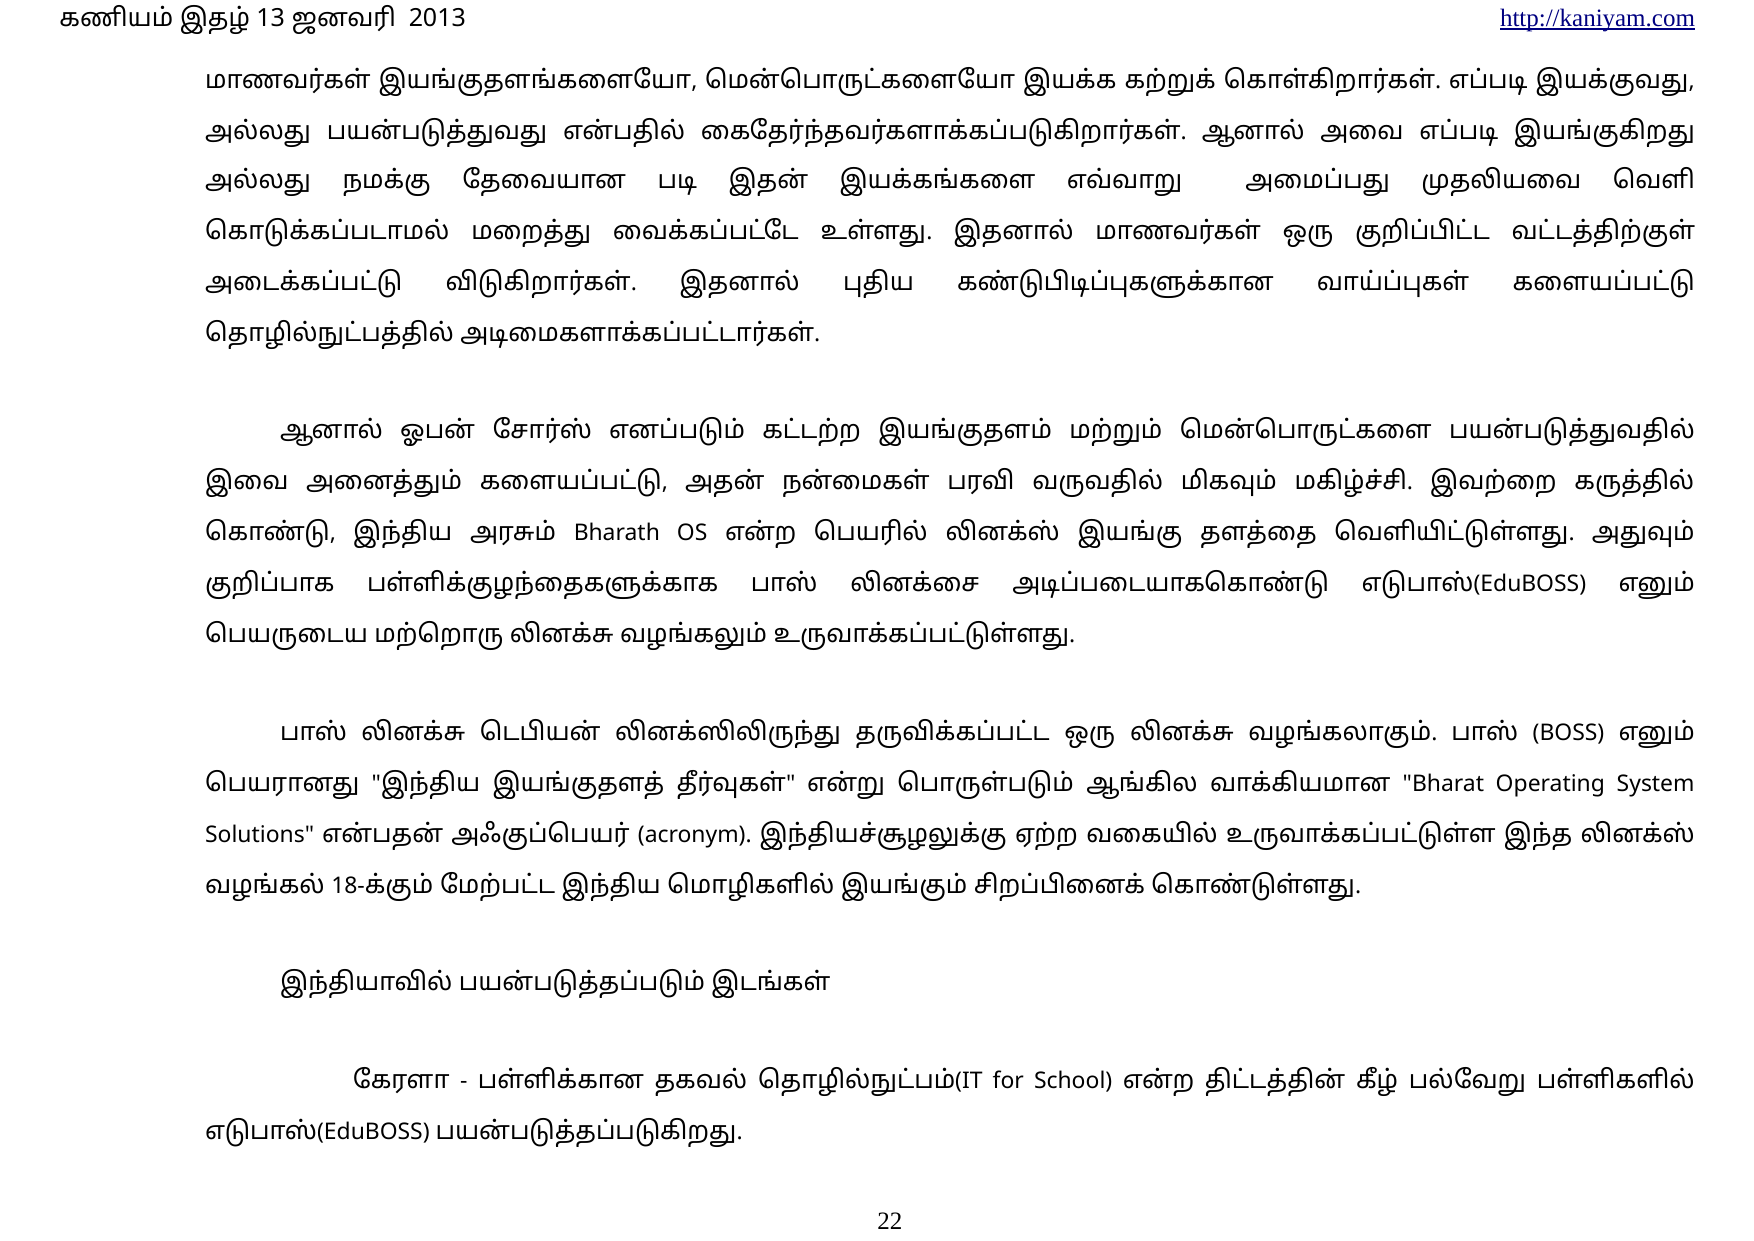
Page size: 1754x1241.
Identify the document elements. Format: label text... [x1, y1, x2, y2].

text கேரளா - பள்ளிக்கான தகவல் தொழில்நுட்பம்(IT for School) என்ற திட்டத்தின் கீழ் பல்வேறு பள்ளிகளில் எடுபாஸ்(EduBOSS) பயன்படுத்தப்படுகிறது. [205, 1064, 1695, 1149]
text இந்தியாவில் பயன்படுத்தப்படும் இடங்கள் [205, 968, 1695, 1001]
text பாஸ் லினக்சு டெபியன் லினக்ஸிலிருந்து தருவிக்கப்பட்ட ஒரு லினக்சு வழங்கலாகும். பாஸ் (BOSS) எனும் பெயரானது "இந்திய இயங்குதளத் தீர்வுகள்" என்று பொருள்படும் ஆங்கில வாக்கியமான "Bharat Operating System Solutions" என்பதன் அஃகுப்பெயர் (acronym). இந்தியச்சூழலுக்கு ஏற்ற வகையில் உருவாக்கப்பட்டுள்ள இந்த லினக்ஸ் வழங்கல் 18-க்கும் மேற்பட்ட இந்திய மொழிகளில் இயங்கும் சிறப்பினைக் கொண்டுள்ளது. [205, 716, 1695, 904]
text மாணவர்கள் இயங்குதளங்களையோ, மென்பொருட்களையோ இயக்க கற்றுக் கொள்கிறார்கள். எப்படி இயக்குவது, அல்லது பயன்படுத்துவது என்பதில் கைதேர்ந்தவர்களாக்கப்படுகிறார்கள். ஆனால் அவை எப்படி இயங்குகிறது அல்லது நமக்கு தேவையான படி இதன் இயக்கங்களை எவ்வாறு அமைப்பது முதலியவை வெளி கொடுக்கப்படாமல் மறைத்து வைக்கப்பட்டே உள்ளது. இதனால் மாணவர்கள் ஒரு குறிப்பிட்ட வட்டத்திற்குள் அடைக்கப்பட்டு விடுகிறார்கள். இதனால் புதிய கண்டுபிடிப்புகளுக்கான வாய்ப்புகள் களையப்பட்டு தொழில்நுட்பத்தில் அடிமைகளாக்கப்பட்டார்கள். [205, 64, 1695, 352]
text ஆனால் ஓபன் சோர்ஸ் எனப்படும் கட்டற்ற இயங்குதளம் மற்றும் மென்பொருட்களை பயன்படுத்துவதில் இவை அனைத்தும் களையப்பட்டு, அதன் நன்மைகள் பரவி வருவதில் மிகவும் மகிழ்ச்சி. இவற்றை கருத்தில் கொண்டு, இந்திய அரசும் Bharath OS என்ற பெயரில் லினக்ஸ் இயங்கு தளத்தை வெளியிட்டுள்ளது. அதுவும் குறிப்பாக பள்ளிக்குழந்தைகளுக்காக பாஸ் லினக்சை அடிப்படையாககொண்டு எடுபாஸ்(EduBOSS) எனும் பெயருடைய மற்றொரு லினக்சு வழங்கலும் உருவாக்கப்பட்டுள்ளது. [205, 416, 1695, 652]
